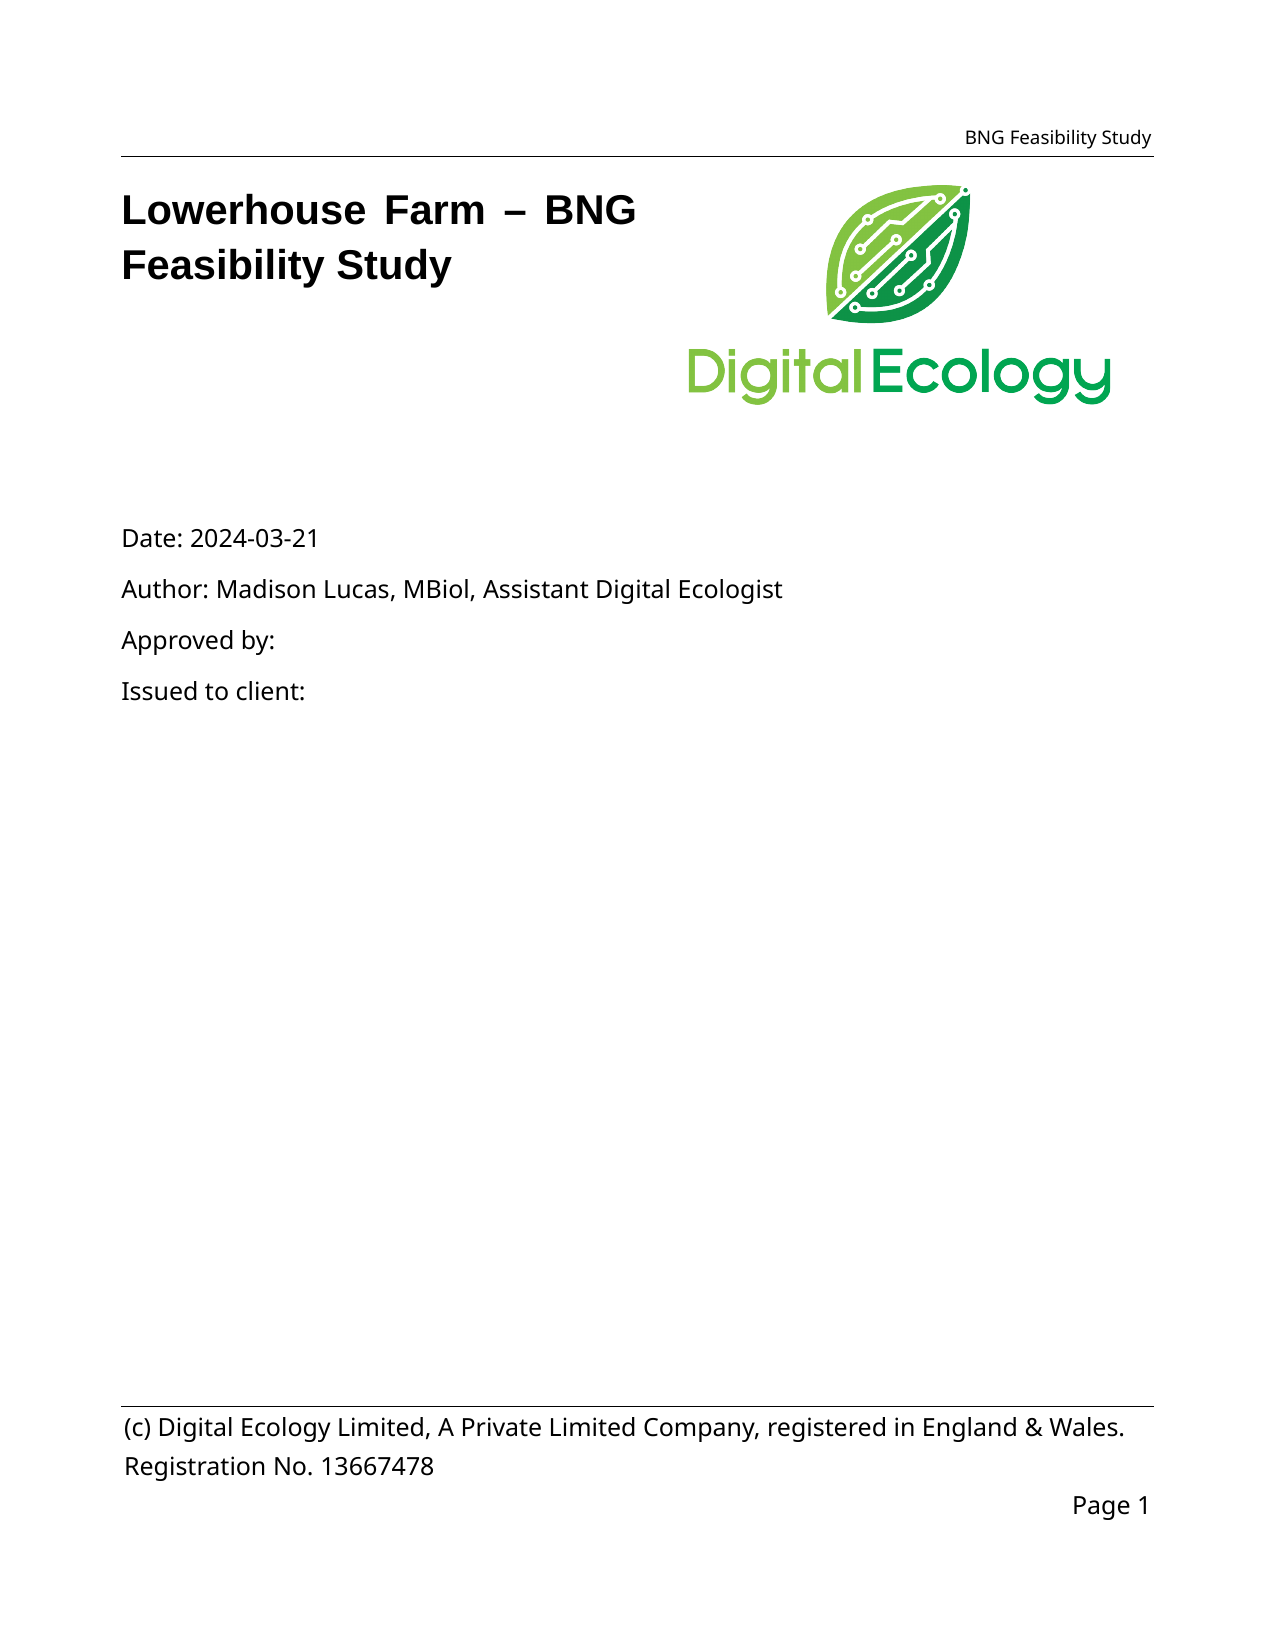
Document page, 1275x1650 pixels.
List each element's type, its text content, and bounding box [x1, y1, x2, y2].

text Approved by: [121, 622, 1154, 657]
table_header [638, 185, 688, 310]
table_header Lowerhouse Farm – BNG Feasibility Study [121, 185, 637, 310]
text Author: Madison Lucas, MBiol, Assistant Digital Ecologist [121, 571, 1154, 606]
picture [688, 185, 1111, 405]
text Issued to client: [121, 673, 1154, 708]
text Date: 2024-03-21 [121, 520, 1154, 554]
table_header [1111, 185, 1162, 310]
